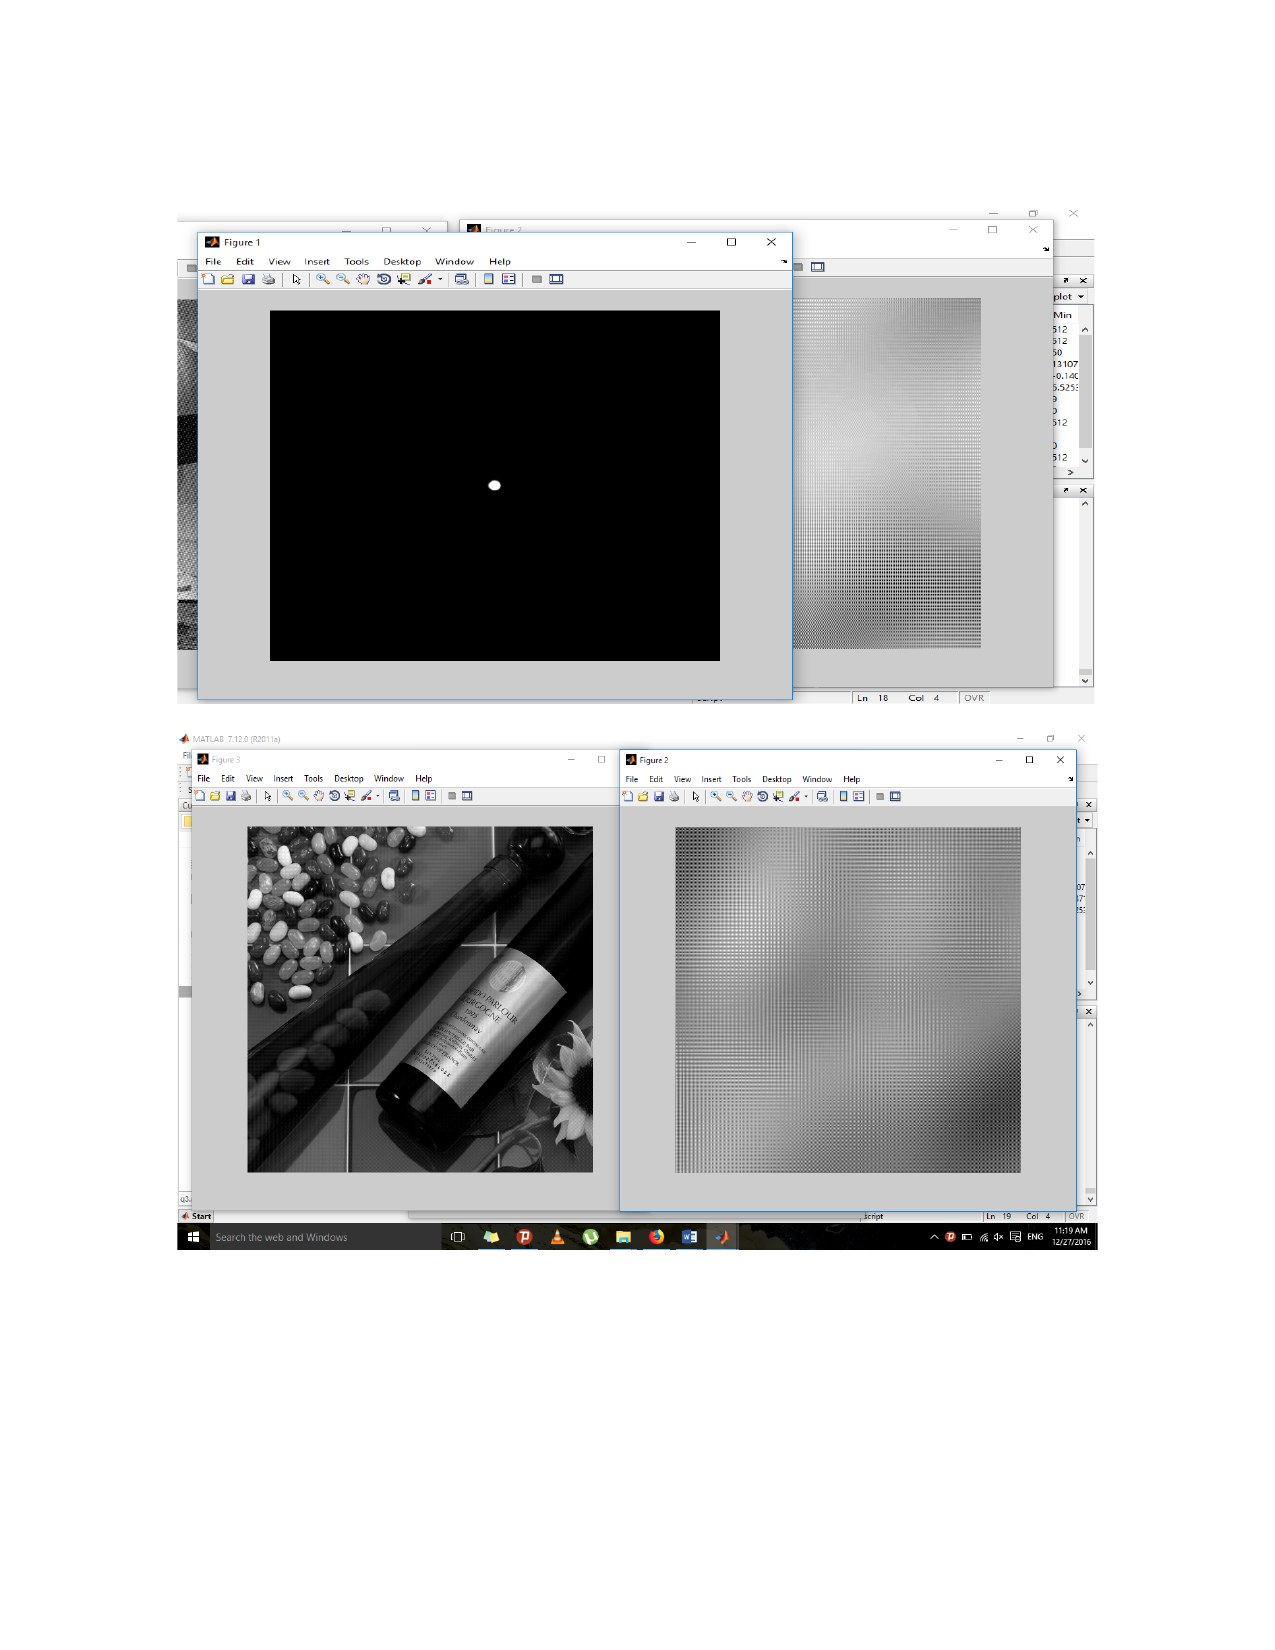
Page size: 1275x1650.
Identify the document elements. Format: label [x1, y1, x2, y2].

picture [177, 732, 1098, 1250]
picture [177, 206, 1095, 704]
